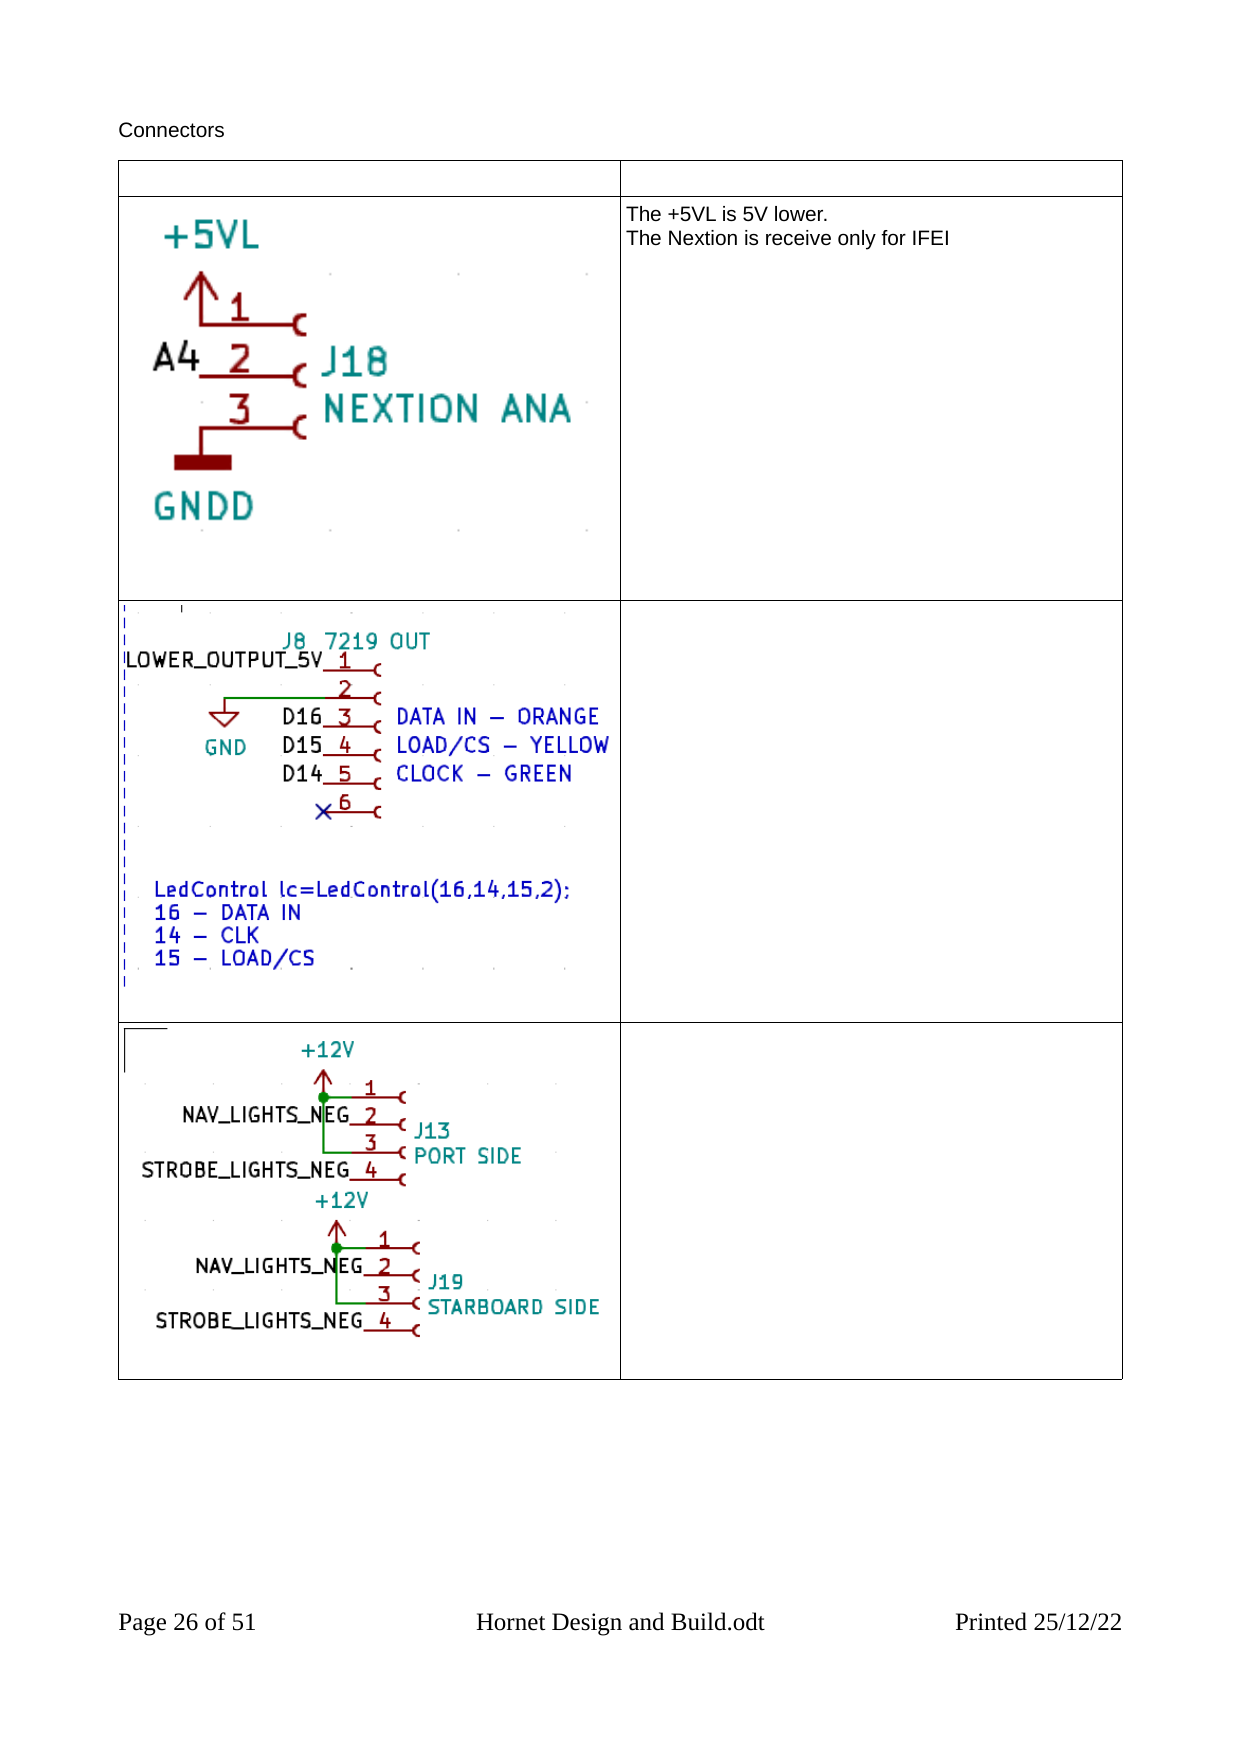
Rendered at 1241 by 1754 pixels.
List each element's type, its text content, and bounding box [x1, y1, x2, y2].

picture [123, 201, 615, 570]
table_header [621, 161, 1122, 196]
text Connectors [118, 118, 1122, 142]
table_cell [119, 1023, 620, 1378]
table_header [119, 161, 620, 196]
table_cell [119, 601, 620, 1022]
table_cell [119, 197, 620, 599]
table_cell The +5VL is 5V lower. The Nextion is receive only for IFEI [621, 197, 1122, 599]
table_cell [621, 601, 1122, 1022]
picture [123, 605, 615, 993]
picture [123, 1028, 615, 1349]
table_cell [621, 1023, 1122, 1378]
